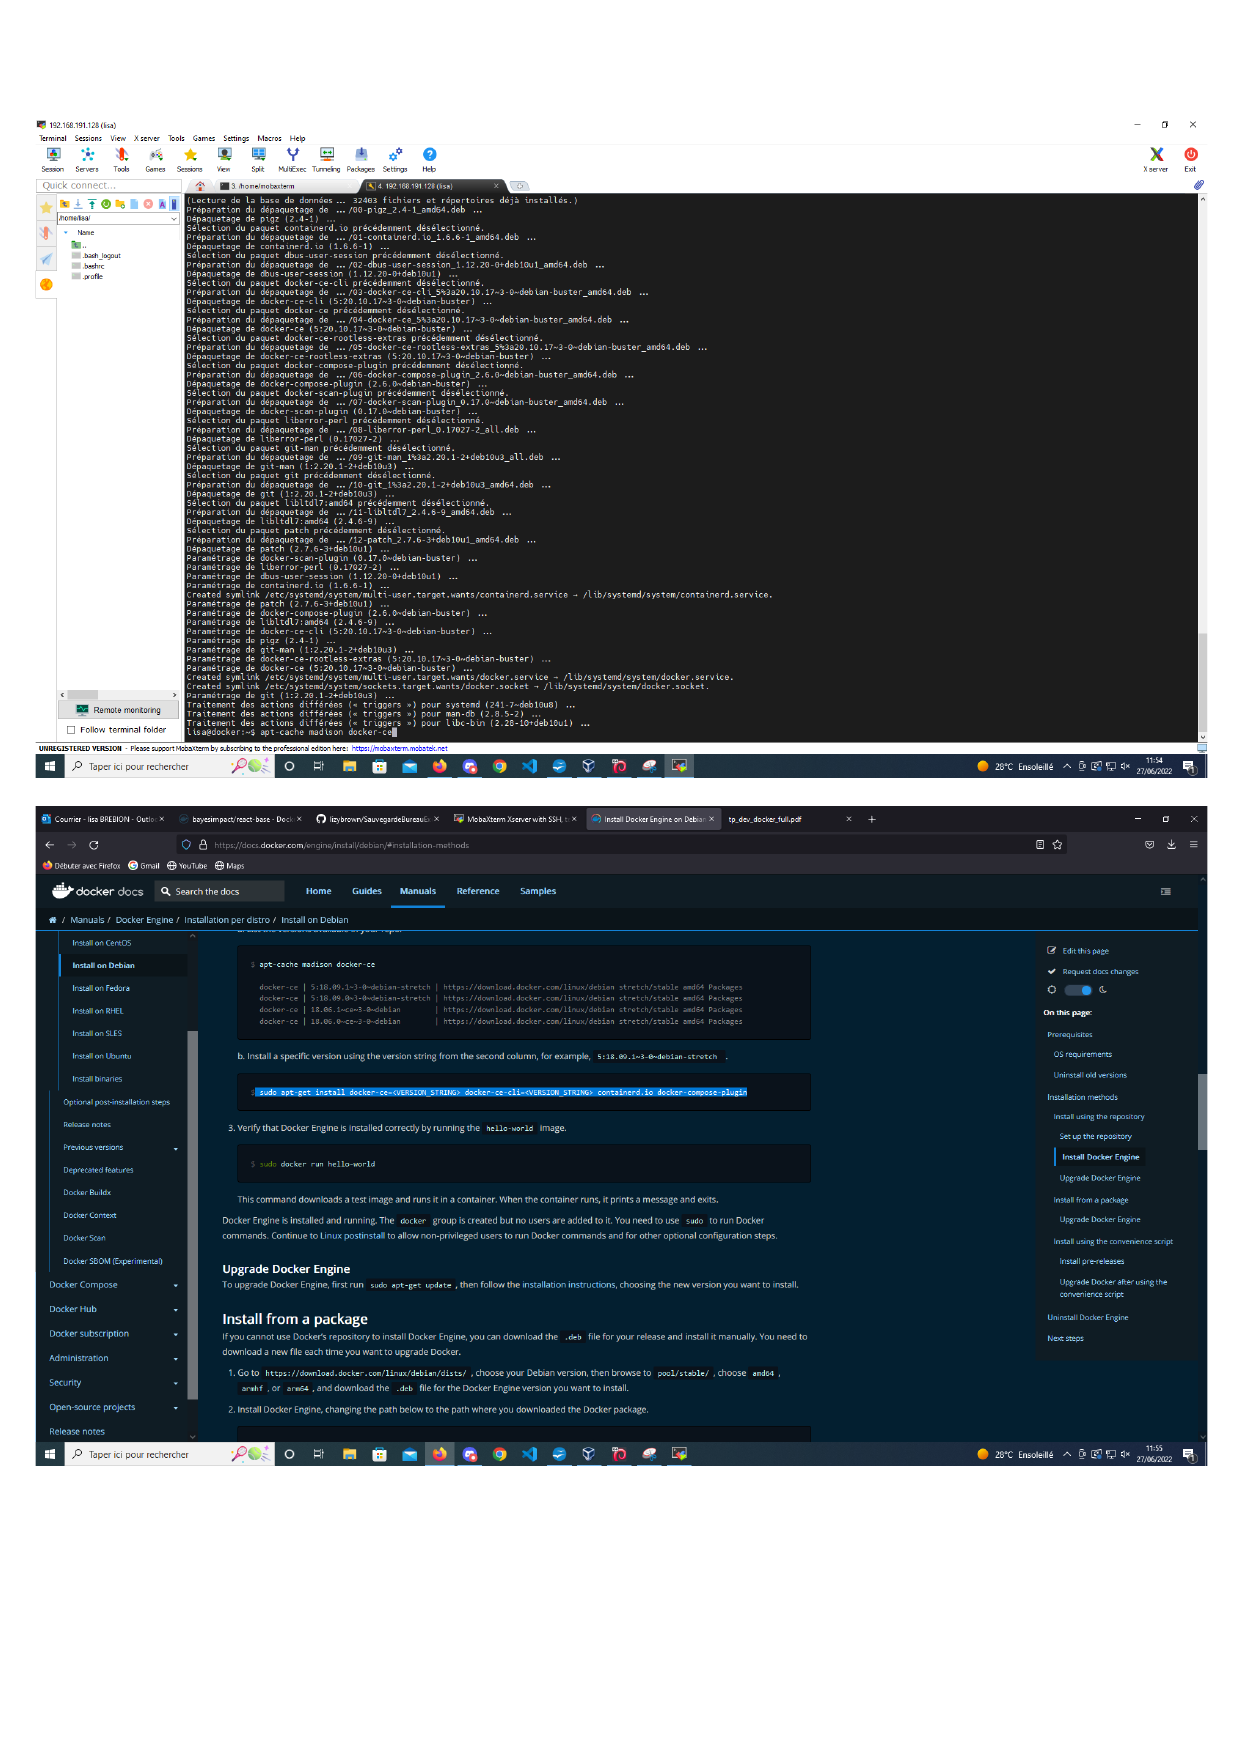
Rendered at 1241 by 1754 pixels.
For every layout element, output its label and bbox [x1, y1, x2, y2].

picture [35, 118, 1208, 778]
picture [35, 806, 1208, 1466]
